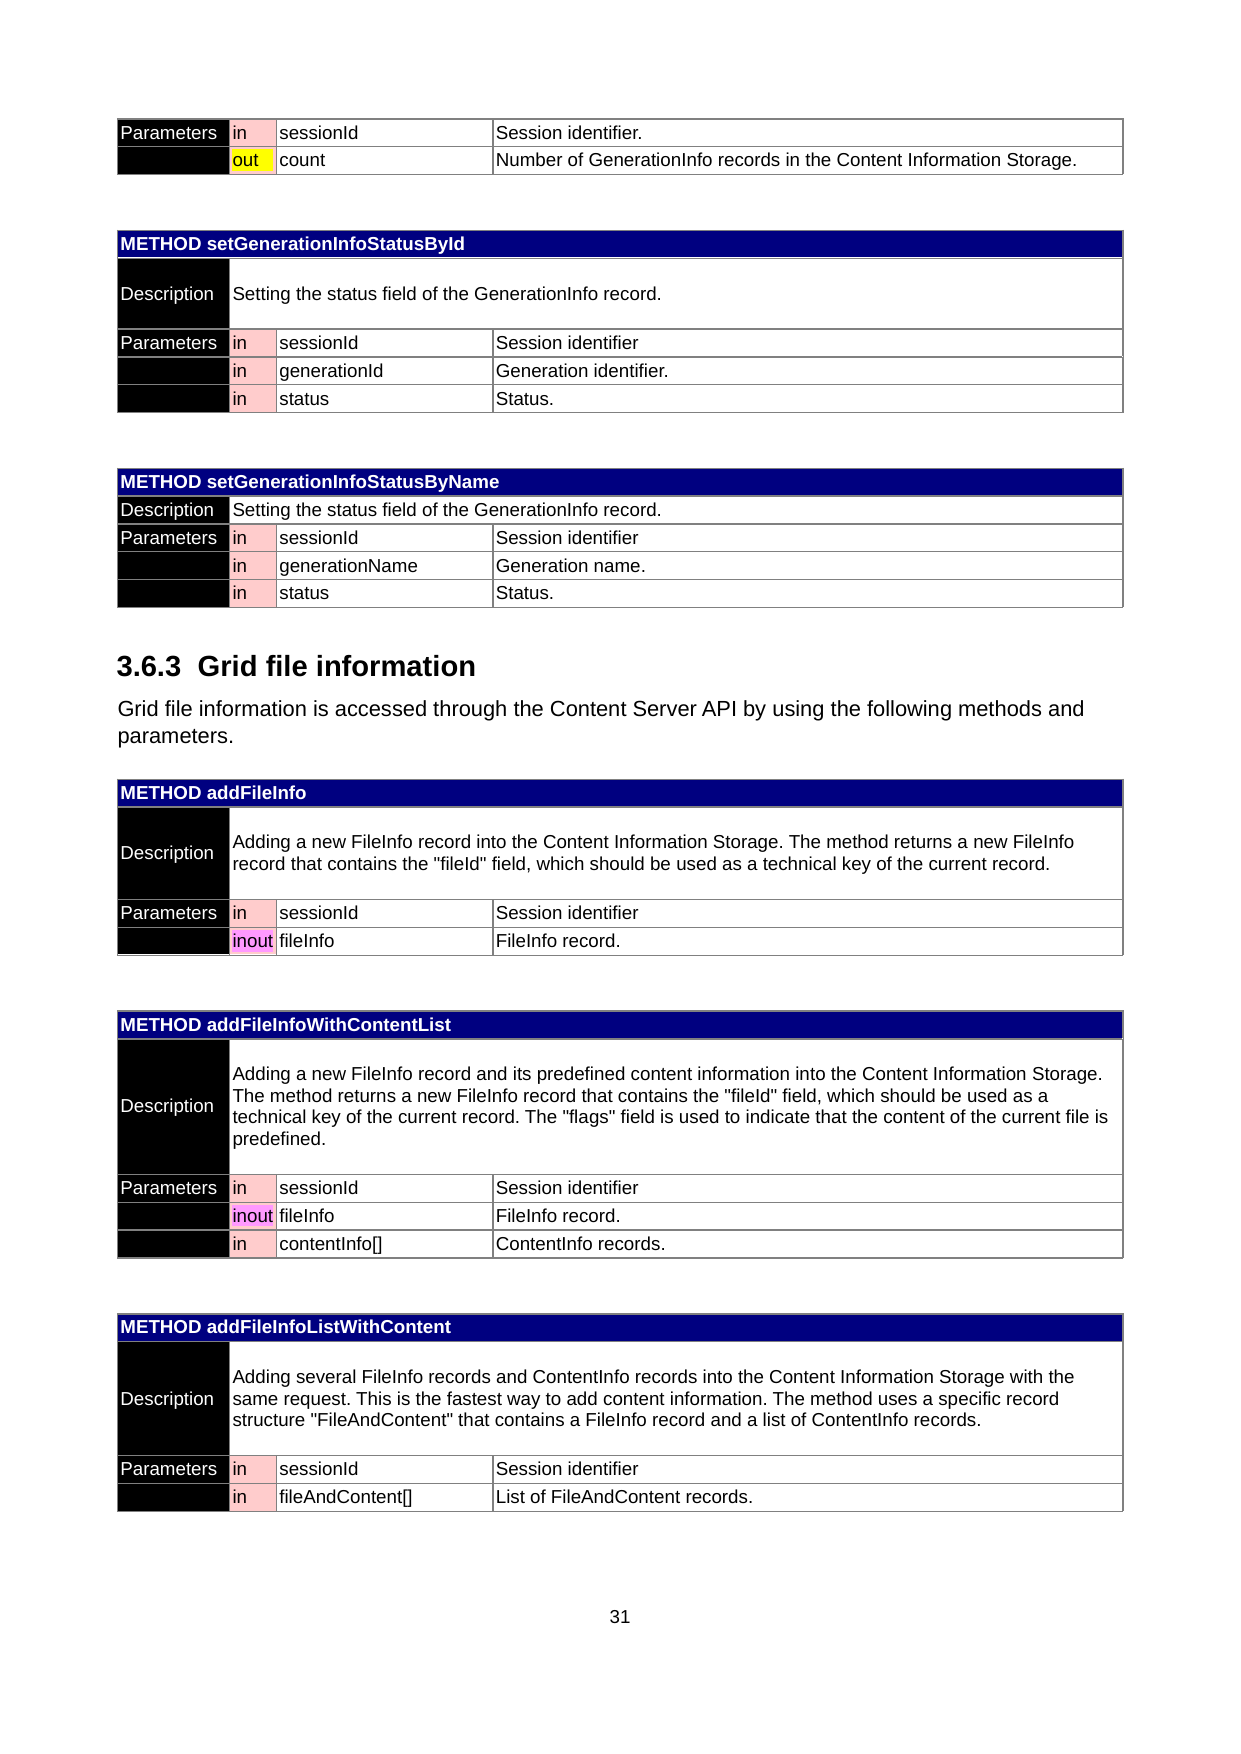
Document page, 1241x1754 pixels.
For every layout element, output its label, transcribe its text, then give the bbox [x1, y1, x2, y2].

table_cell Session identifier [494, 1175, 1122, 1202]
table_header METHOD addFileInfoListWithContent [118, 1315, 1122, 1341]
table_cell inout [230, 1203, 276, 1229]
table_cell FileInfo record. [494, 1203, 1122, 1229]
table_cell Session identifier [494, 525, 1122, 551]
table_cell Adding a new FileInfo record and its predefined content information into the Content Information Storage. The method returns a new FileInfo record that contains the "fileId" field, which should be used as a technical key of the current record. The "flags" field is used to indicate that the content of the current file is predefined. [230, 1040, 1122, 1174]
table_cell [118, 928, 229, 954]
table_cell in [230, 552, 276, 579]
table_cell Description [118, 1342, 229, 1455]
table_cell fileInfo [277, 1203, 492, 1229]
table_cell Parameters [118, 120, 229, 146]
table_cell Description [118, 259, 229, 328]
table_cell [118, 1231, 229, 1257]
table_cell Parameters [118, 900, 229, 927]
table_header METHOD setGenerationInfoStatusById [118, 231, 1122, 257]
table_header METHOD addFileInfoWithContentList [118, 1012, 1122, 1038]
table_cell [118, 580, 229, 607]
table_cell fileInfo [277, 928, 492, 954]
table_cell Session identifier [494, 900, 1122, 927]
table_cell in [230, 1456, 276, 1483]
table_cell [118, 1484, 229, 1511]
table_cell Adding several FileInfo records and ContentInfo records into the Content Information Storage with the same request. This is the fastest way to add content information. The method uses a specific record structure "FileAndContent" that contains a FileInfo record and a list of ContentInfo records. [230, 1342, 1122, 1455]
table_cell Parameters [118, 330, 229, 356]
table_cell Description [118, 497, 229, 523]
table_cell ContentInfo records. [494, 1231, 1122, 1257]
table_cell Parameters [118, 1175, 229, 1202]
table_cell Parameters [118, 525, 229, 551]
table_cell [118, 147, 229, 174]
table_header METHOD addFileInfo [118, 780, 1122, 806]
table_cell sessionId [277, 900, 492, 927]
table_cell Setting the status field of the GenerationInfo record. [230, 497, 1122, 523]
table_cell [118, 1203, 229, 1229]
table_cell Session identifier [494, 330, 1122, 356]
table_cell Setting the status field of the GenerationInfo record. [230, 259, 1122, 328]
table_cell in [230, 330, 276, 356]
table_cell Status. [494, 580, 1122, 607]
table_cell in [230, 1175, 276, 1202]
table_cell sessionId [277, 1456, 492, 1483]
table_cell Session identifier. [494, 120, 1122, 146]
table_cell List of FileAndContent records. [494, 1484, 1122, 1511]
table_cell status [277, 580, 492, 607]
table_cell in [230, 385, 276, 412]
table_cell fileAndContent[] [277, 1484, 492, 1511]
table_cell [118, 385, 229, 412]
table_cell generationName [277, 552, 492, 579]
table_cell Parameters [118, 1456, 229, 1483]
table_cell sessionId [277, 525, 492, 551]
table_cell in [230, 1484, 276, 1511]
table_cell in [230, 900, 276, 927]
table_cell [118, 552, 229, 579]
subtitle Grid file information [108, 649, 1122, 683]
table_cell sessionId [277, 330, 492, 356]
table_cell [118, 358, 229, 384]
table_cell Generation name. [494, 552, 1122, 579]
table_cell Number of GenerationInfo records in the Content Information Storage. [494, 147, 1122, 174]
table_cell in [230, 1231, 276, 1257]
table_cell out [230, 147, 276, 174]
table_cell status [277, 385, 492, 412]
table_cell Description [118, 808, 229, 899]
table_cell in [230, 525, 276, 551]
table_cell in [230, 358, 276, 384]
table_cell count [277, 147, 492, 174]
table_cell sessionId [277, 120, 492, 146]
table_cell sessionId [277, 1175, 492, 1202]
table_cell in [230, 580, 276, 607]
table_cell inout [230, 928, 276, 954]
table_header METHOD setGenerationInfoStatusByName [118, 469, 1122, 495]
text Grid file information is accessed through the Content Server API by using the following methods and parameters. [117, 695, 1122, 748]
table_cell FileInfo record. [494, 928, 1122, 954]
table_cell Description [118, 1040, 229, 1174]
table_cell Status. [494, 385, 1122, 412]
table_cell contentInfo[] [277, 1231, 492, 1257]
table_cell in [230, 120, 276, 146]
table_cell generationId [277, 358, 492, 384]
table_cell Session identifier [494, 1456, 1122, 1483]
table_cell Adding a new FileInfo record into the Content Information Storage. The method returns a new FileInfo record that contains the "fileId" field, which should be used as a technical key of the current record. [230, 808, 1122, 899]
table_cell Generation identifier. [494, 358, 1122, 384]
